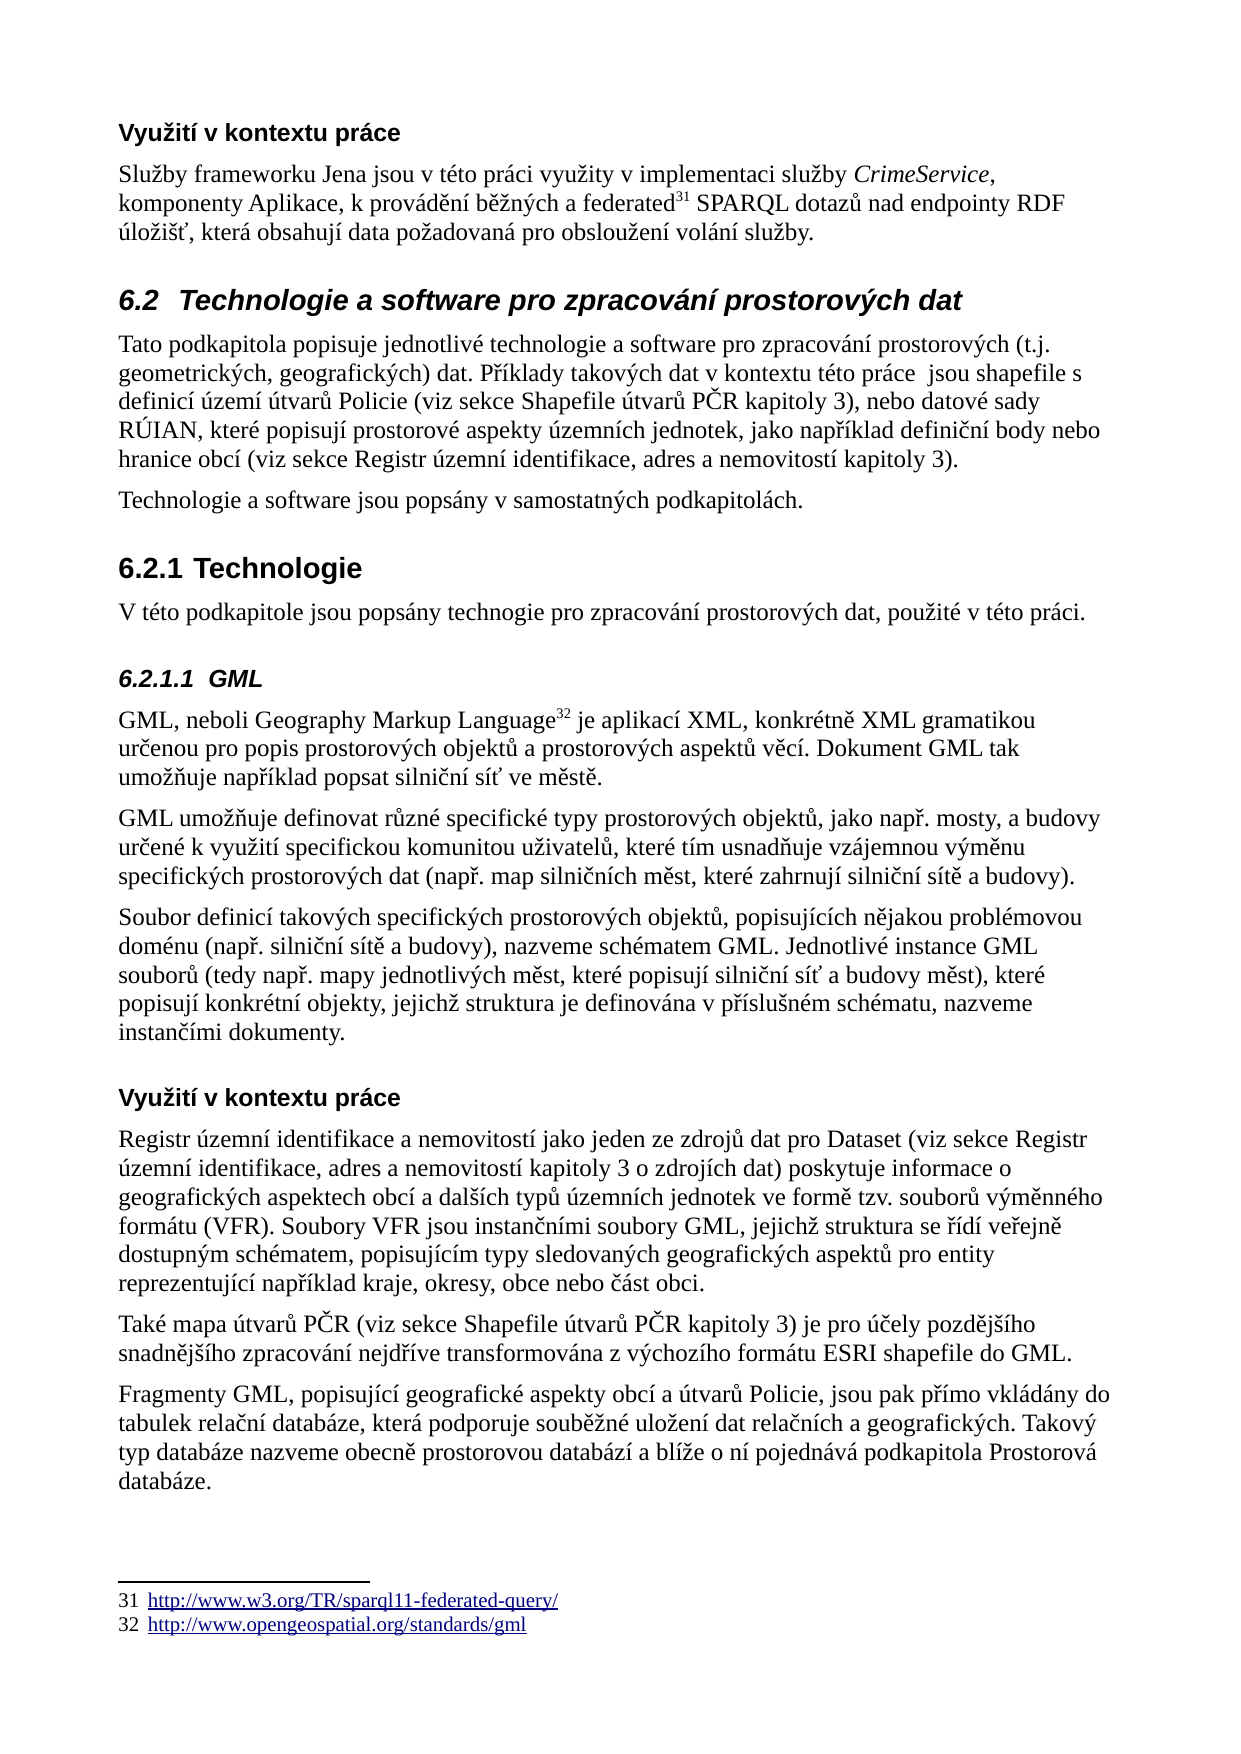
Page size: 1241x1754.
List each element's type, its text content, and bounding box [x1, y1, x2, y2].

text Tato podkapitola popisuje jednotlivé technologie a software pro zpracování prostorových (t.j. geometrických, geografických) dat. Příklady takových dat v kontextu této práce jsou shapefile s definicí území útvarů Policie (viz sekce Shapefile útvarů PČR kapitoly 3), nebo datové sady RÚIAN, které popisují prostorové aspekty územních jednotek, jako například definiční body nebo hranice obcí (viz sekce Registr územní identifikace, adres a nemovitostí kapitoly 3). [118, 329, 1122, 473]
subtitle Využití v kontextu práce [118, 118, 1122, 147]
text GML umožňuje definovat různé specifické typy prostorových objektů, jako např. mosty, a budovy určené k využití specifickou komunitou uživatelů, které tím usnadňuje vzájemnou výměnu specifických prostorových dat (např. map silničních měst, které zahrnují silniční sítě a budovy). [118, 803, 1122, 890]
text http://www.opengeospatial.org/standards/gml [118, 1612, 1122, 1636]
text Registr územní identifikace a nemovitostí jako jeden ze zdrojů dat pro Dataset (viz sekce Registr územní identifikace, adres a nemovitostí kapitoly 3 o zdrojích dat) poskytuje informace o geografických aspektech obcí a dalších typů územních jednotek ve formě tzv. souborů výměnného formátu (VFR). Soubory VFR jsou instančními soubory GML, jejichž struktura se řídí veřejně dostupným schématem, popisujícím typy sledovaných geografických aspektů pro entity reprezentující například kraje, okresy, obce nebo část obci. [118, 1124, 1122, 1297]
text Fragmenty GML, popisující geografické aspekty obcí a útvarů Policie, jsou pak přímo vkládány do tabulek relační databáze, která podporuje souběžné uložení dat relačních a geografických. Takový typ databáze nazveme obecně prostorovou databází a blíže o ní pojednává podkapitola Prostorová databáze. [118, 1379, 1122, 1494]
text Technologie a software jsou popsány v samostatných podkapitolách. [118, 485, 1122, 514]
subtitle GML [118, 664, 1122, 692]
text V této podkapitole jsou popsány technogie pro zpracování prostorových dat, použité v této práci. [118, 597, 1122, 626]
text GML, neboli Geography Markup Language je aplikací XML, konkrétně XML gramatikou určenou pro popis prostorových objektů a prostorových aspektů věcí. Dokument GML tak umožňuje například popsat silniční síť ve městě. [118, 705, 1122, 791]
text Soubor definicí takových specifických prostorových objektů, popisujících nějakou problémovou doménu (např. silniční sítě a budovy), nazveme schématem GML. Jednotlivé instance GML souborů (tedy např. mapy jednotlivých měst, které popisují silniční síť a budovy měst), které popisují konkrétní objekty, jejichž struktura je definována v příslušném schématu, nazveme instančími dokumenty. [118, 902, 1122, 1046]
subtitle Technologie [118, 551, 1122, 585]
text Také mapa útvarů PČR (viz sekce Shapefile útvarů PČR kapitoly 3) je pro účely pozdějšího snadnějšího zpracování nejdříve transformována z výchozího formátu ESRI shapefile do GML. [118, 1309, 1122, 1367]
text Služby frameworku Jena jsou v této práci využity v implementaci služby CrimeService, komponenty Aplikace, k provádění běžných a federated SPARQL dotazů nad endpointy RDF úložišť, která obsahují data požadovaná pro obsloužení volání služby. [118, 159, 1122, 245]
subtitle Technologie a software pro zpracování prostorových dat [118, 283, 1122, 316]
subtitle Využití v kontextu práce [118, 1083, 1122, 1112]
text http://www.w3.org/TR/sparql11-federated-query/ [118, 1588, 1122, 1612]
